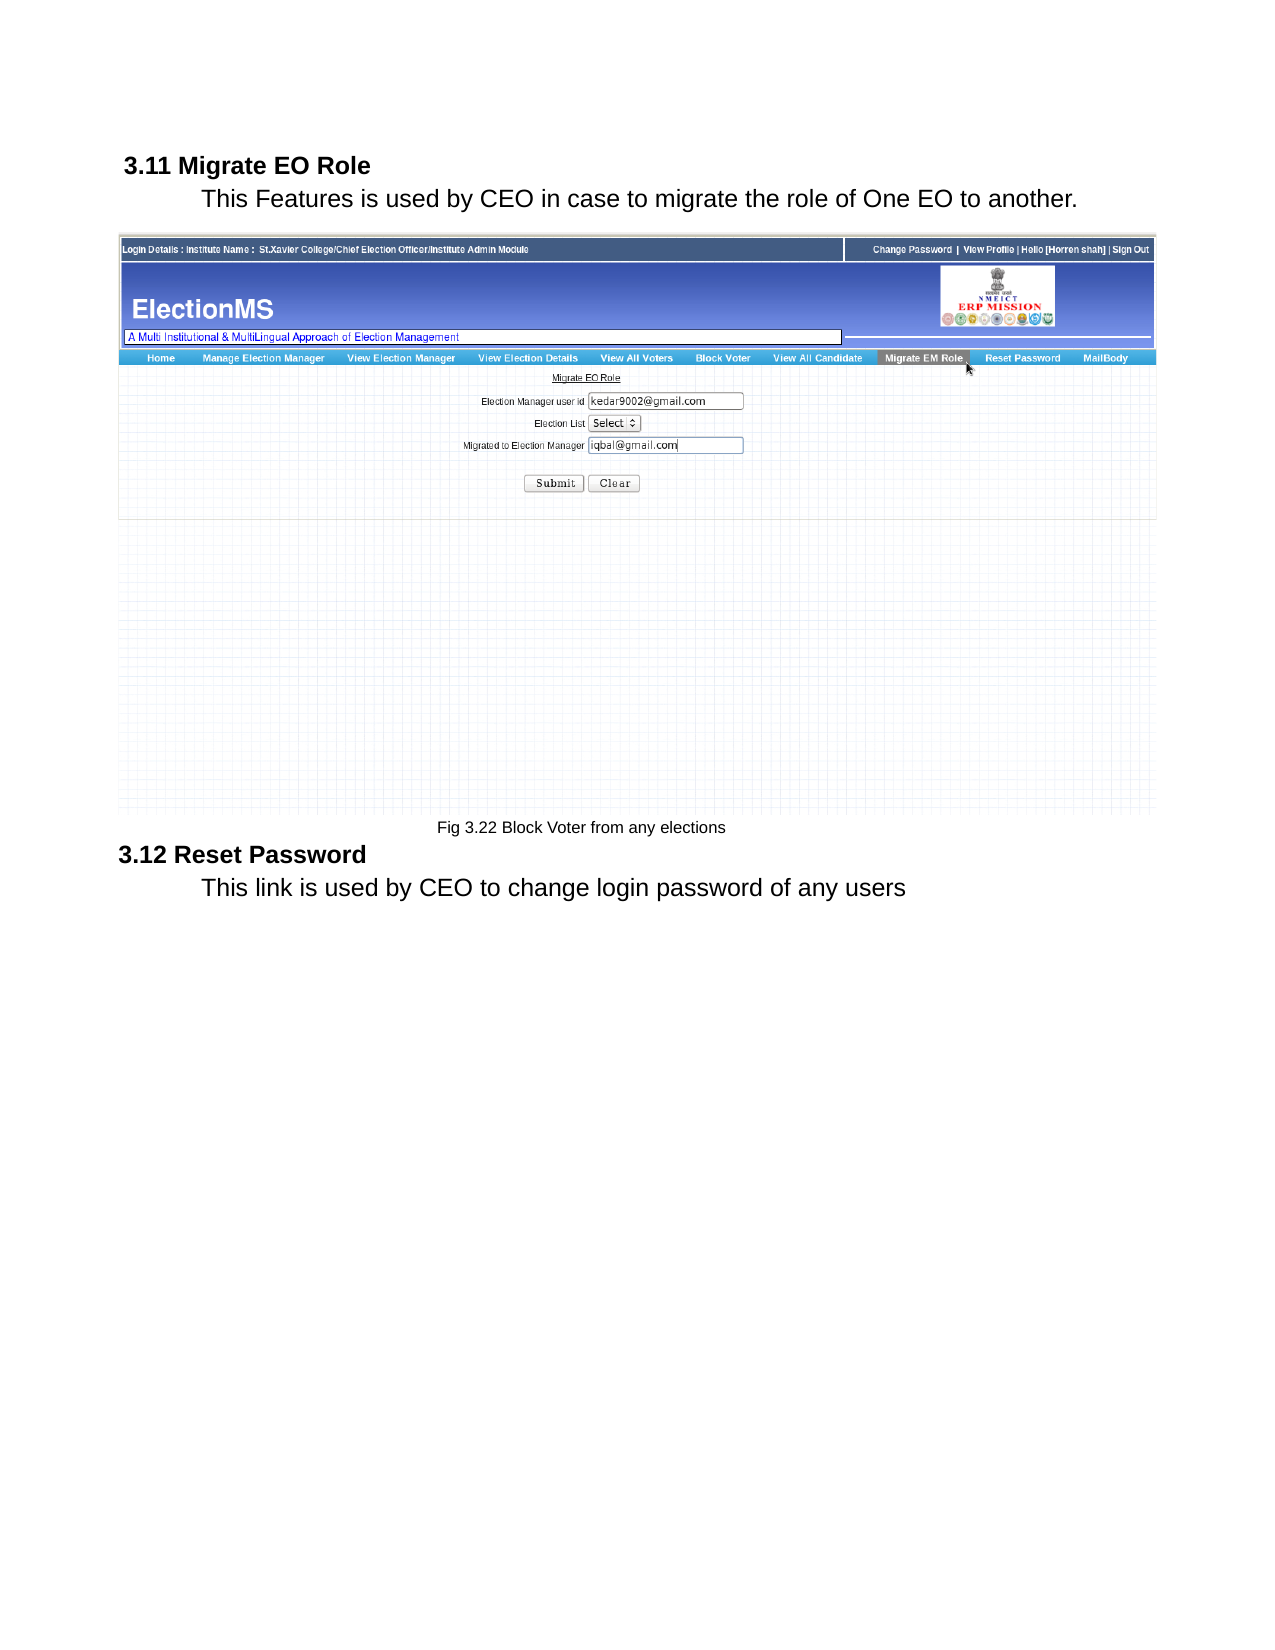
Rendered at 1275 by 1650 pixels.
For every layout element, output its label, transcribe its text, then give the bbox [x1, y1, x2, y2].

picture [118, 231, 1157, 815]
text This link is used by CEO to change login password of any users [6, 873, 1157, 902]
text 3.11 Migrate EO Role [6, 151, 1157, 180]
text 3.12 Reset Password [6, 840, 1157, 868]
text This Features is used by CEO in case to migrate the role of One EO to another. [6, 184, 1157, 213]
text Fig 3.22 Block Voter from any elections [6, 217, 1157, 837]
